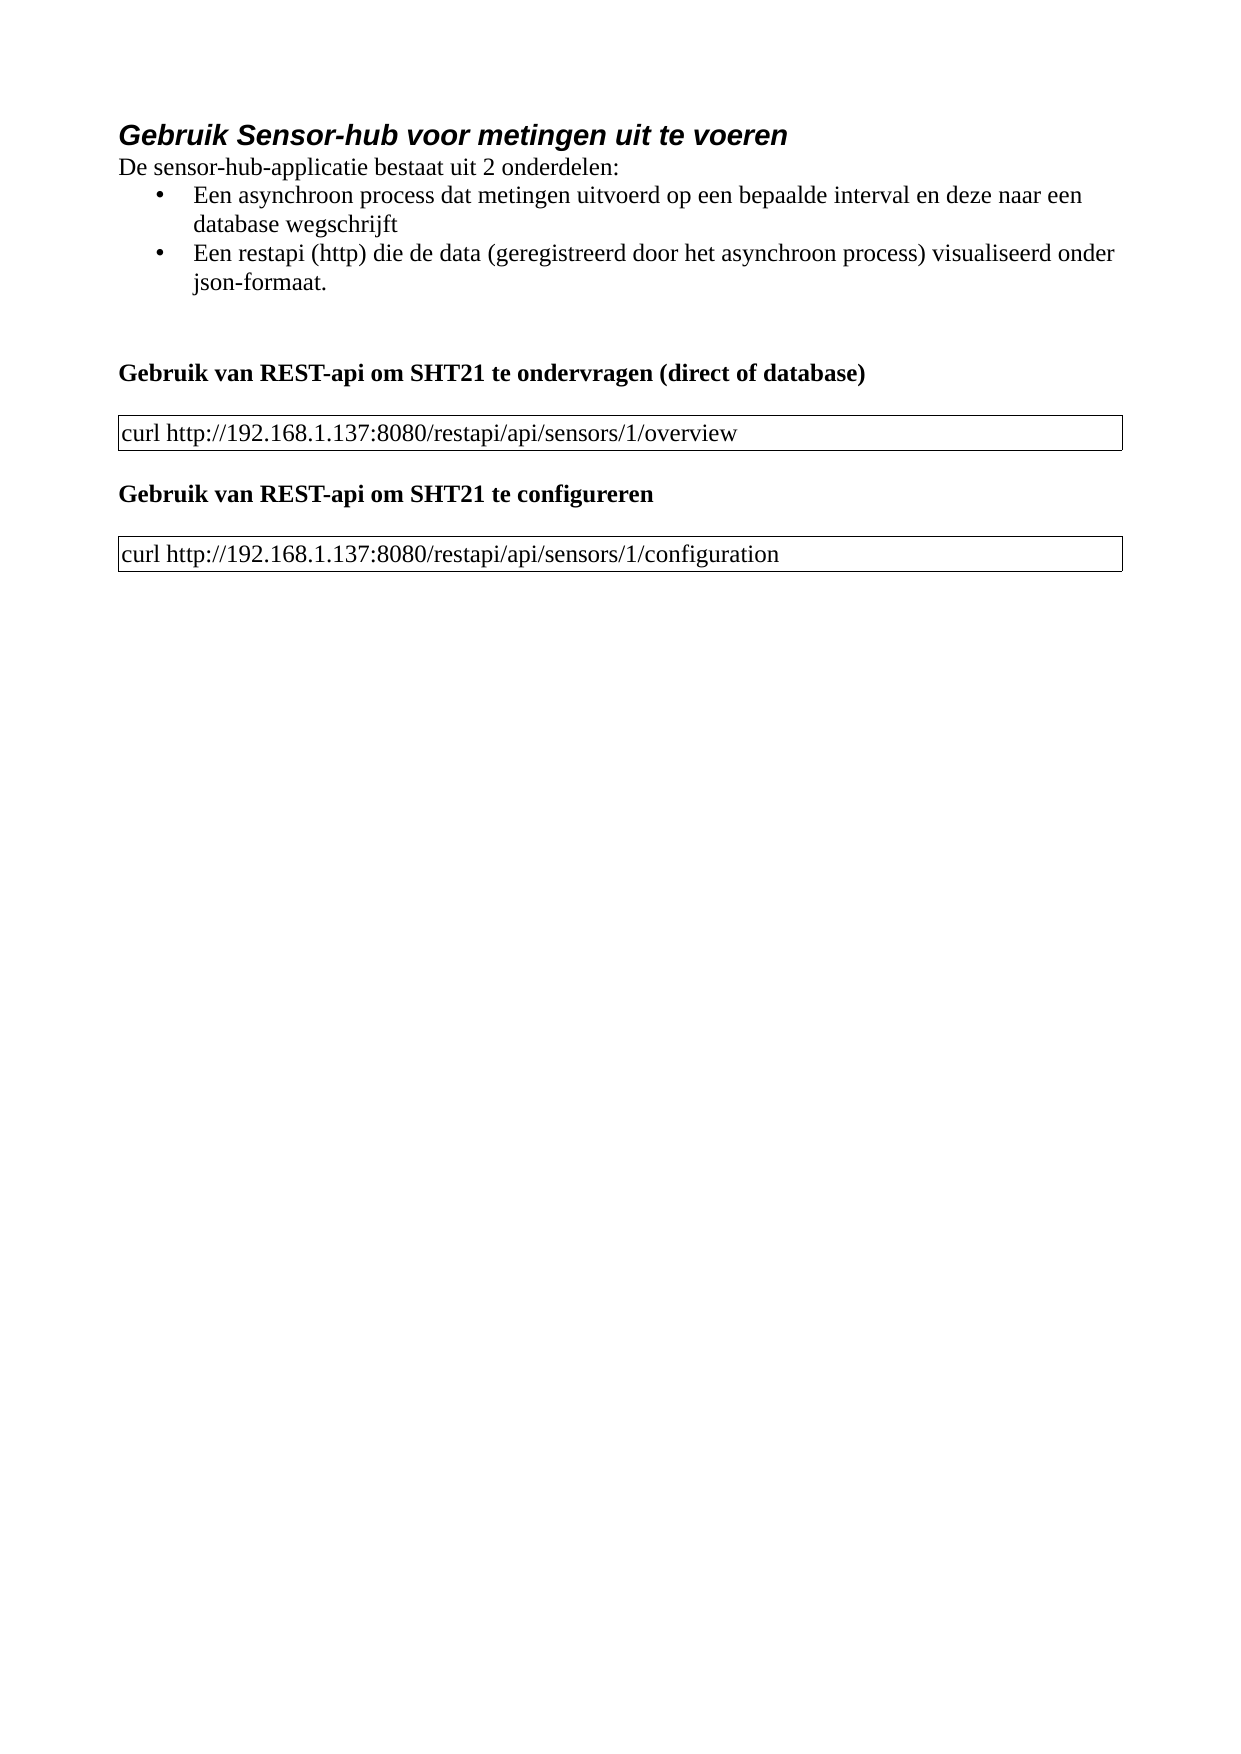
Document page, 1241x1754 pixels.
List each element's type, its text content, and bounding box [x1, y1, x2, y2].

list Een restapi (http) die de data (geregistreerd door het asynchroon process) visualiseerd onder json-formaat. [156, 238, 1122, 295]
text curl http://192.168.1.137:8080/restapi/api/sensors/1/configuration [119, 537, 1122, 571]
list Een asynchroon process dat metingen uitvoerd op een bepaalde interval en deze naar een database wegschrijft [156, 180, 1122, 238]
text Gebruik Sensor-hub voor metingen uit te voeren [118, 118, 1122, 152]
text curl http://192.168.1.137:8080/restapi/api/sensors/1/overview [119, 416, 1122, 450]
text Gebruik van REST-api om SHT21 te ondervragen (direct of database) [118, 358, 1122, 386]
text De sensor-hub-applicatie bestaat uit 2 onderdelen: [118, 152, 1122, 180]
text Gebruik van REST-api om SHT21 te configureren [118, 479, 1122, 507]
